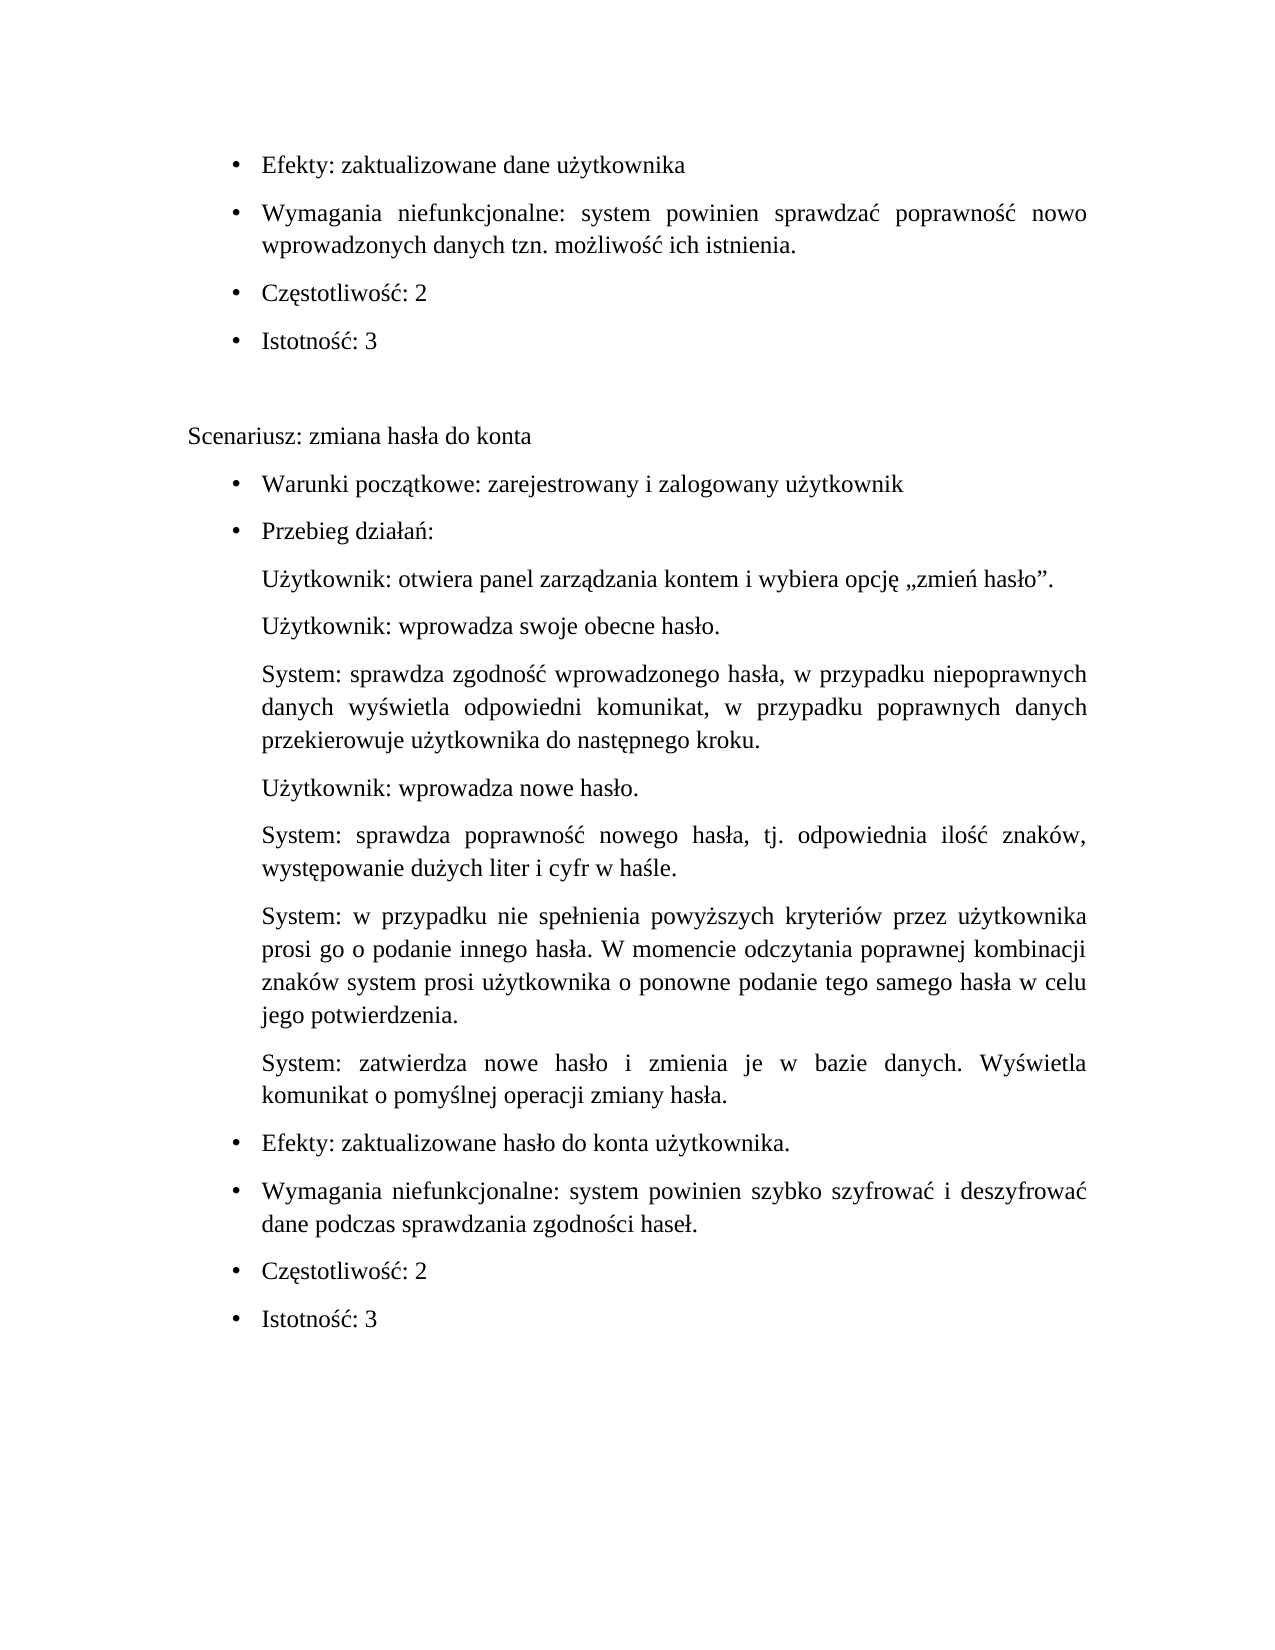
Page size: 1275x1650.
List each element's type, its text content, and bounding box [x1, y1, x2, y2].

list Efekty: zaktualizowane hasło do konta użytkownika. [232, 1128, 1087, 1157]
list Użytkownik: wprowadza swoje obecne hasło. [232, 611, 1087, 640]
list System: sprawdza zgodność wprowadzonego hasła, w przypadku niepoprawnych danych wyświetla odpowiedni komunikat, w przypadku poprawnych danych przekierowuje użytkownika do następnego kroku. [232, 659, 1087, 754]
list Częstotliwość: 2 [232, 278, 1087, 307]
list Wymagania niefunkcjonalne: system powinien szybko szyfrować i deszyfrować dane podczas sprawdzania zgodności haseł. [232, 1176, 1087, 1238]
list Warunki początkowe: zarejestrowany i zalogowany użytkownik [232, 469, 1087, 497]
list System: w przypadku nie spełnienia powyższych kryteriów przez użytkownika prosi go o podanie innego hasła. W momencie odczytania poprawnej kombinacji znaków system prosi użytkownika o ponowne podanie tego samego hasła w celu jego potwierdzenia. [232, 901, 1087, 1029]
list System: zatwierdza nowe hasło i zmienia je w bazie danych. Wyświetla komunikat o pomyślnej operacji zmiany hasła. [232, 1048, 1087, 1109]
list Użytkownik: otwiera panel zarządzania kontem i wybiera opcję „zmień hasło”. [232, 564, 1087, 593]
text Scenariusz: zmiana hasła do konta [187, 421, 1087, 450]
list System: sprawdza poprawność nowego hasła, tj. odpowiednia ilość znaków, występowanie dużych liter i cyfr w haśle. [232, 820, 1087, 882]
list Wymagania niefunkcjonalne: system powinien sprawdzać poprawność nowo wprowadzonych danych tzn. możliwość ich istnienia. [232, 198, 1087, 259]
list Efekty: zaktualizowane dane użytkownika [232, 150, 1087, 179]
list Użytkownik: wprowadza nowe hasło. [232, 773, 1087, 801]
list Przebieg działań: [232, 516, 1087, 545]
list Częstotliwość: 2 [232, 1256, 1087, 1285]
list Istotność: 3 [232, 326, 1087, 354]
list Istotność: 3 [232, 1304, 1087, 1333]
